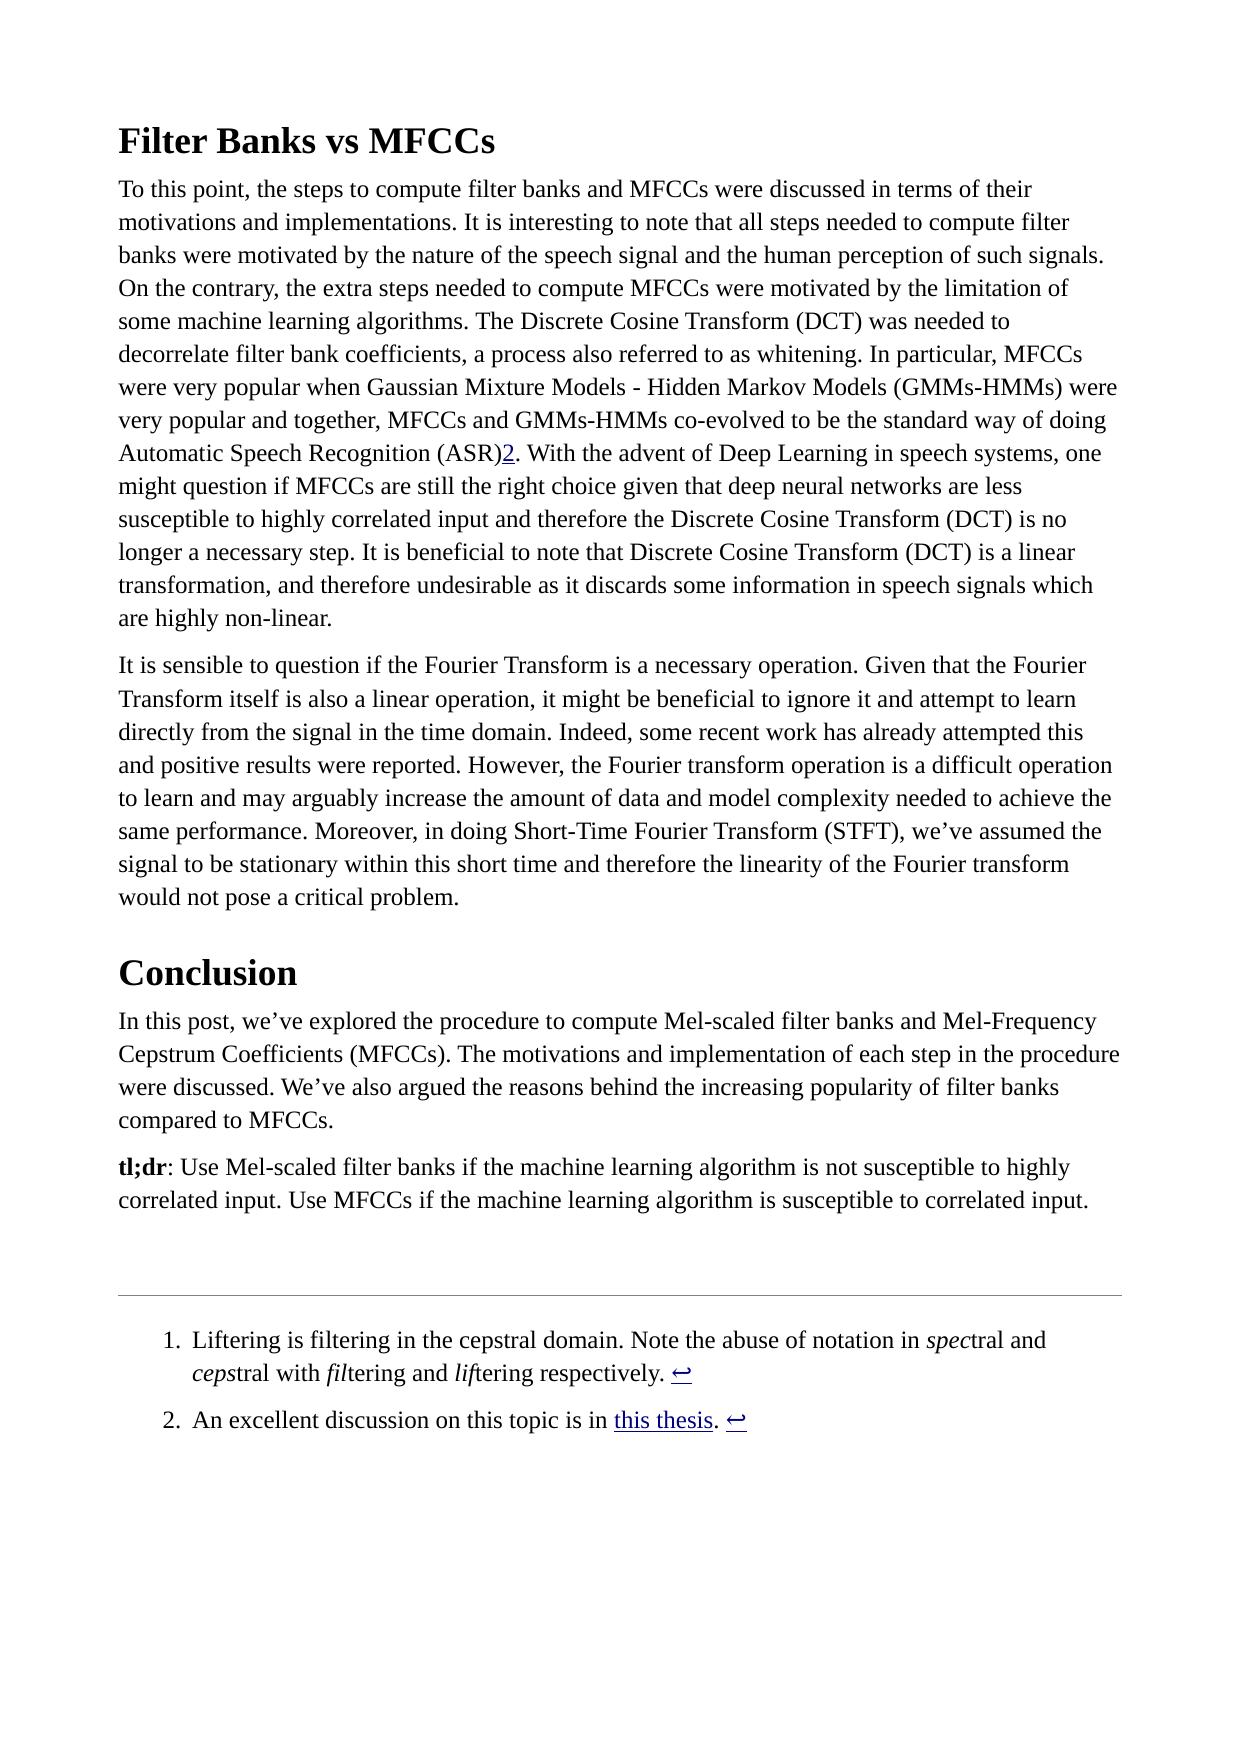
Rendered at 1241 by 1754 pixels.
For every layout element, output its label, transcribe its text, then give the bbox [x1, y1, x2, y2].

subtitle Conclusion [118, 950, 1122, 993]
list Liftering is filtering in the cepstral domain. Note the abuse of notation in spectral and cepstral with filtering and liftering respectively. ↩ [162, 1325, 1122, 1387]
list An excellent discussion on this topic is in this thesis. ↩ [162, 1406, 1122, 1434]
subtitle Filter Banks vs MFCCs [118, 118, 1122, 161]
text In this post, we’ve explored the procedure to compute Mel-scaled filter banks and Mel-Frequency Cepstrum Coefficients (MFCCs). The motivations and implementation of each step in the procedure were discussed. We’ve also argued the reasons behind the increasing popularity of filter banks compared to MFCCs. [118, 1006, 1122, 1134]
text To this point, the steps to compute filter banks and MFCCs were discussed in terms of their motivations and implementations. It is interesting to note that all steps needed to compute filter banks were motivated by the nature of the speech signal and the human perception of such signals. On the contrary, the extra steps needed to compute MFCCs were motivated by the limitation of some machine learning algorithms. The Discrete Cosine Transform (DCT) was needed to decorrelate filter bank coefficients, a process also referred to as whitening. In particular, MFCCs were very popular when Gaussian Mixture Models - Hidden Markov Models (GMMs-HMMs) were very popular and together, MFCCs and GMMs-HMMs co-evolved to be the standard way of doing Automatic Speech Recognition (ASR)2. With the advent of Deep Learning in speech systems, one might question if MFCCs are still the right choice given that deep neural networks are less susceptible to highly correlated input and therefore the Discrete Cosine Transform (DCT) is no longer a necessary step. It is beneficial to note that Discrete Cosine Transform (DCT) is a linear transformation, and therefore undesirable as it discards some information in speech signals which are highly non-linear. [118, 174, 1122, 632]
text It is sensible to question if the Fourier Transform is a necessary operation. Given that the Fourier Transform itself is also a linear operation, it might be beneficial to ignore it and attempt to learn directly from the signal in the time domain. Indeed, some recent work has already attempted this and positive results were reported. However, the Fourier transform operation is a difficult operation to learn and may arguably increase the amount of data and model complexity needed to achieve the same performance. Moreover, in doing Short-Time Fourier Transform (STFT), we’ve assumed the signal to be stationary within this short time and therefore the linearity of the Fourier transform would not pose a critical problem. [118, 651, 1122, 911]
text tl;dr: Use Mel-scaled filter banks if the machine learning algorithm is not susceptible to highly correlated input. Use MFCCs if the machine learning algorithm is susceptible to correlated input. [118, 1152, 1122, 1214]
